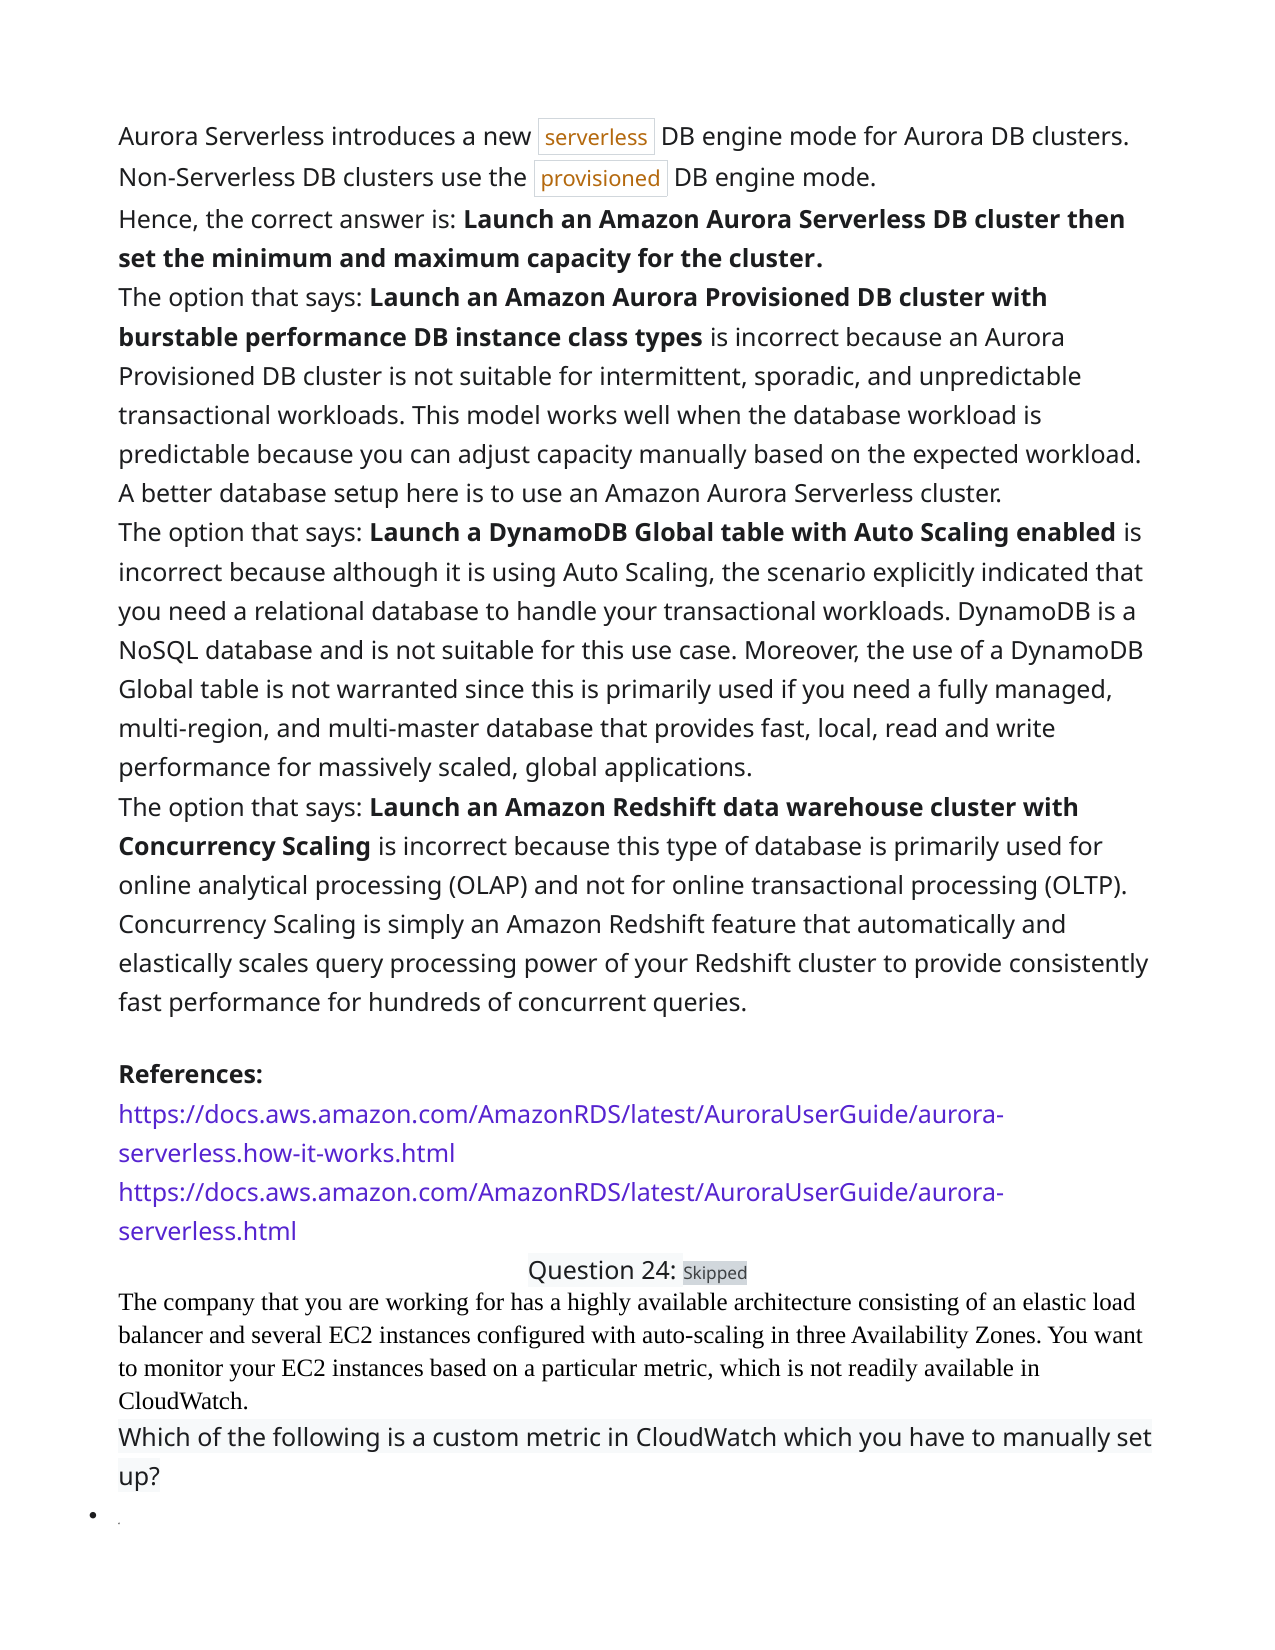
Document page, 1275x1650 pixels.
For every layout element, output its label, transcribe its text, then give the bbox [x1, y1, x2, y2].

text Hence, the correct answer is: Launch an Amazon Aurora Serverless DB cluster then set the minimum and maximum capacity for the cluster. [118, 202, 1157, 275]
text References: [118, 1057, 1157, 1091]
text Aurora Serverless introduces a new serverless DB engine mode for Aurora DB clusters. Non-Serverless DB clusters use the provisioned DB engine mode. [118, 118, 1157, 196]
text The option that says: Launch a DynamoDB Global table with Auto Scaling enabled is incorrect because although it is using Auto Scaling, the scenario explicitly indicated that you need a relational database to handle your transactional workloads. DynamoDB is a NoSQL database and is not suitable for this use case. Moreover, the use of a DynamoDB Global table is not warranted since this is primarily used if you need a fully managed, multi-region, and multi-master database that provides fast, local, read and write performance for massively scaled, global applications. [118, 515, 1157, 784]
text https://docs.aws.amazon.com/AmazonRDS/latest/AuroraUserGuide/aurora-serverless.how-it-works.html [118, 1096, 1157, 1169]
text Question 24: Skipped [118, 1253, 1157, 1287]
text The company that you are working for has a highly available architecture consisting of an elastic load balancer and several EC2 instances configured with auto-scaling in three Availability Zones. You want to monitor your EC2 instances based on a particular metric, which is not readily available in CloudWatch. [118, 1287, 1157, 1415]
text https://docs.aws.amazon.com/AmazonRDS/latest/AuroraUserGuide/aurora-serverless.html [118, 1175, 1157, 1248]
list ​ [118, 1497, 1157, 1532]
text Which of the following is a custom metric in CloudWatch which you have to manually set up? [118, 1419, 1157, 1492]
text The option that says: Launch an Amazon Redshift data warehouse cluster with Concurrency Scaling is incorrect because this type of database is primarily used for online analytical processing (OLAP) and not for online transactional processing (OLTP). Concurrency Scaling is simply an Amazon Redshift feature that automatically and elastically scales query processing power of your Redshift cluster to provide consistently fast performance for hundreds of concurrent queries. [118, 789, 1157, 1019]
text The option that says: Launch an Amazon Aurora Provisioned DB cluster with burstable performance DB instance class types is incorrect because an Aurora Provisioned DB cluster is not suitable for intermittent, sporadic, and unpredictable transactional workloads. This model works well when the database workload is predictable because you can adjust capacity manually based on the expected workload. A better database setup here is to use an Amazon Aurora Serverless cluster. [118, 280, 1157, 510]
